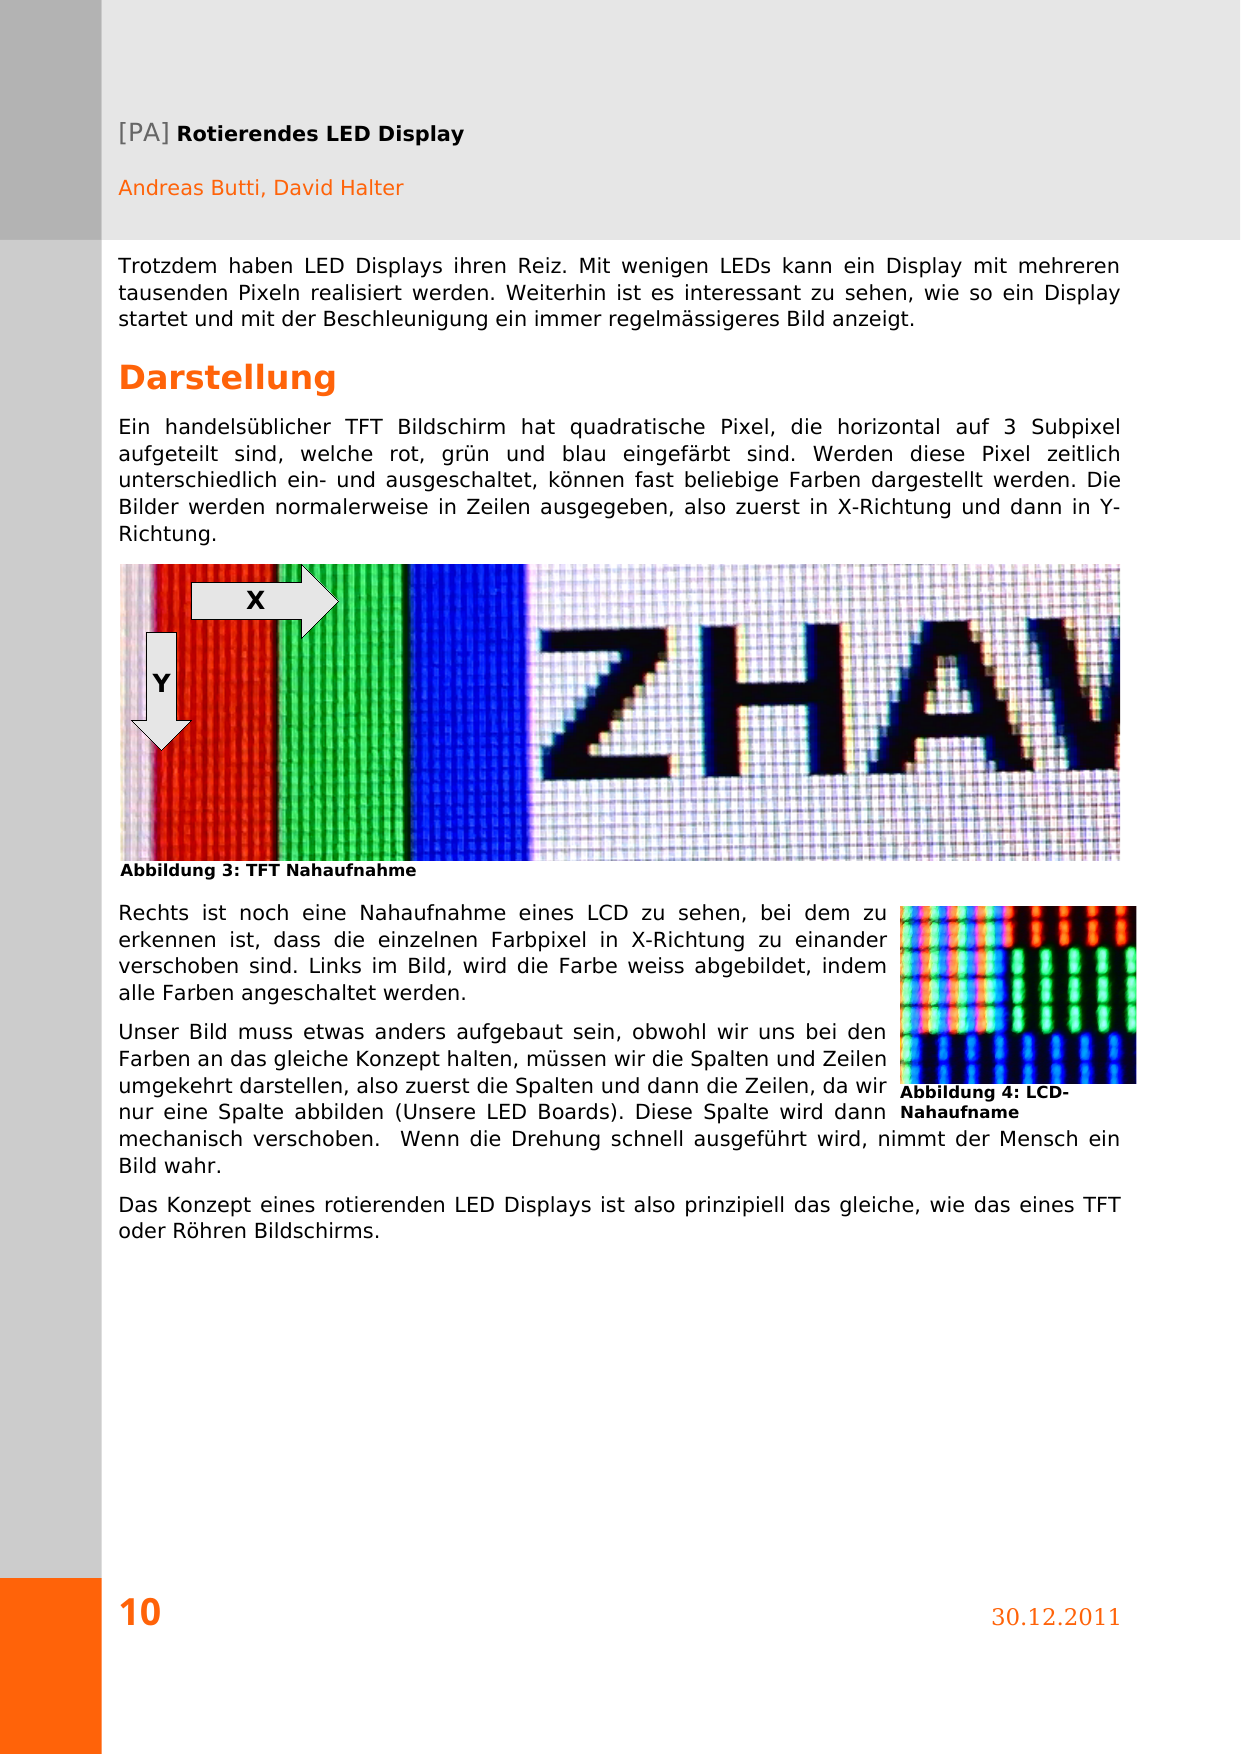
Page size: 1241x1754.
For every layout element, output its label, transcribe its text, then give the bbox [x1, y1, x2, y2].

text Ein handelsüblicher TFT Bildschirm hat quadratische Pixel, die horizontal auf 3 Subpixel aufgeteilt sind, welche rot, grün und blau eingefärbt sind. Werden diese Pixel zeitlich unterschiedlich ein- und ausgeschaltet, können fast beliebige Farben dargestellt werden. Die Bilder werden normalerweise in Zeilen ausgegeben, also zuerst in X-Richtung und dann in Y-Richtung. [118, 415, 1122, 546]
picture [120, 564, 1121, 861]
picture [900, 906, 1137, 1084]
text Unser Bild muss etwas anders aufgebaut sein, obwohl wir uns bei den Farben an das gleiche Konzept halten, müssen wir die Spalten und Zeilen umgekehrt darstellen, also zuerst die Spalten und dann die Zeilen, da wir nur eine Spalte abbilden (Unsere LED Boards). Diese Spalte wird dann mechanisch verschoben. Wenn die Drehung schnell ausgeführt wird, nimmt der Mensch ein Bild wahr. [118, 1020, 1122, 1178]
subtitle Darstellung [118, 358, 1122, 397]
text Abbildung 3: TFT Nahaufnahme [120, 861, 1120, 880]
text Trotzdem haben LED Displays ihren Reiz. Mit wenigen LEDs kann ein Display mit mehreren tausenden Pixeln realisiert werden. Weiterhin ist es interessant zu sehen, wie so ein Display startet und mit der Beschleunigung ein immer regelmässigeres Bild anzeigt. [118, 254, 1122, 332]
text Abbildung 4: LCD-Nahaufname [900, 1084, 1136, 1122]
text Das Konzept eines rotierenden LED Displays ist also prinzipiell das gleiche, wie das eines TFT oder Röhren Bildschirms. [118, 1193, 1122, 1244]
text Rechts ist noch eine Nahaufnahme eines LCD zu sehen, bei dem zu erkennen ist, dass die einzelnen Farbpixel in X-Richtung zu einander verschoben sind. Links im Bild, wird die Farbe weiss abgebildet, indem alle Farben angeschaltet werden. [118, 893, 1136, 1006]
